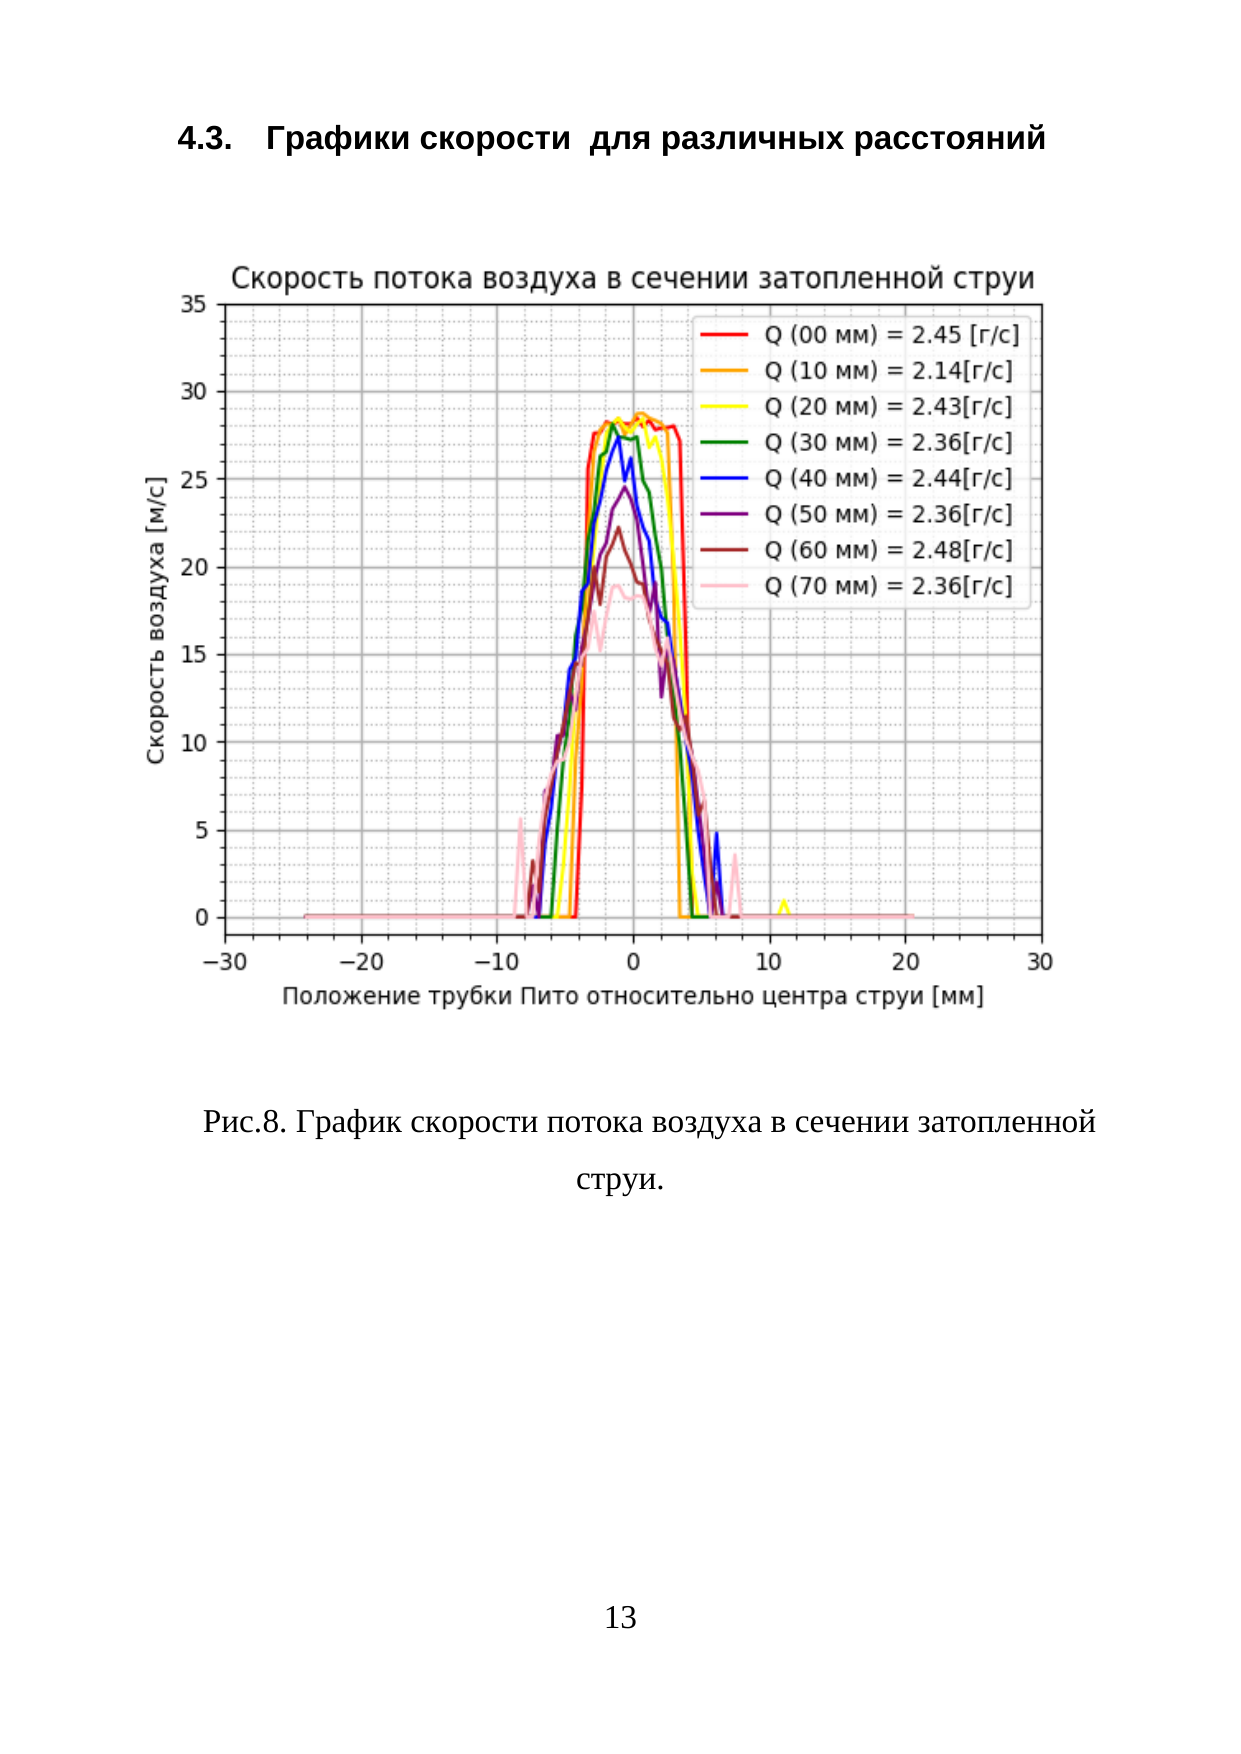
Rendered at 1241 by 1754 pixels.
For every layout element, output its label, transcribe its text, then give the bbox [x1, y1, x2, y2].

text Рис.8. График скорости потока воздуха в сечении затопленной струи. [118, 1101, 1122, 1197]
subtitle Графики скорости для различных расстояний [118, 118, 1122, 157]
picture [93, 205, 1147, 1025]
